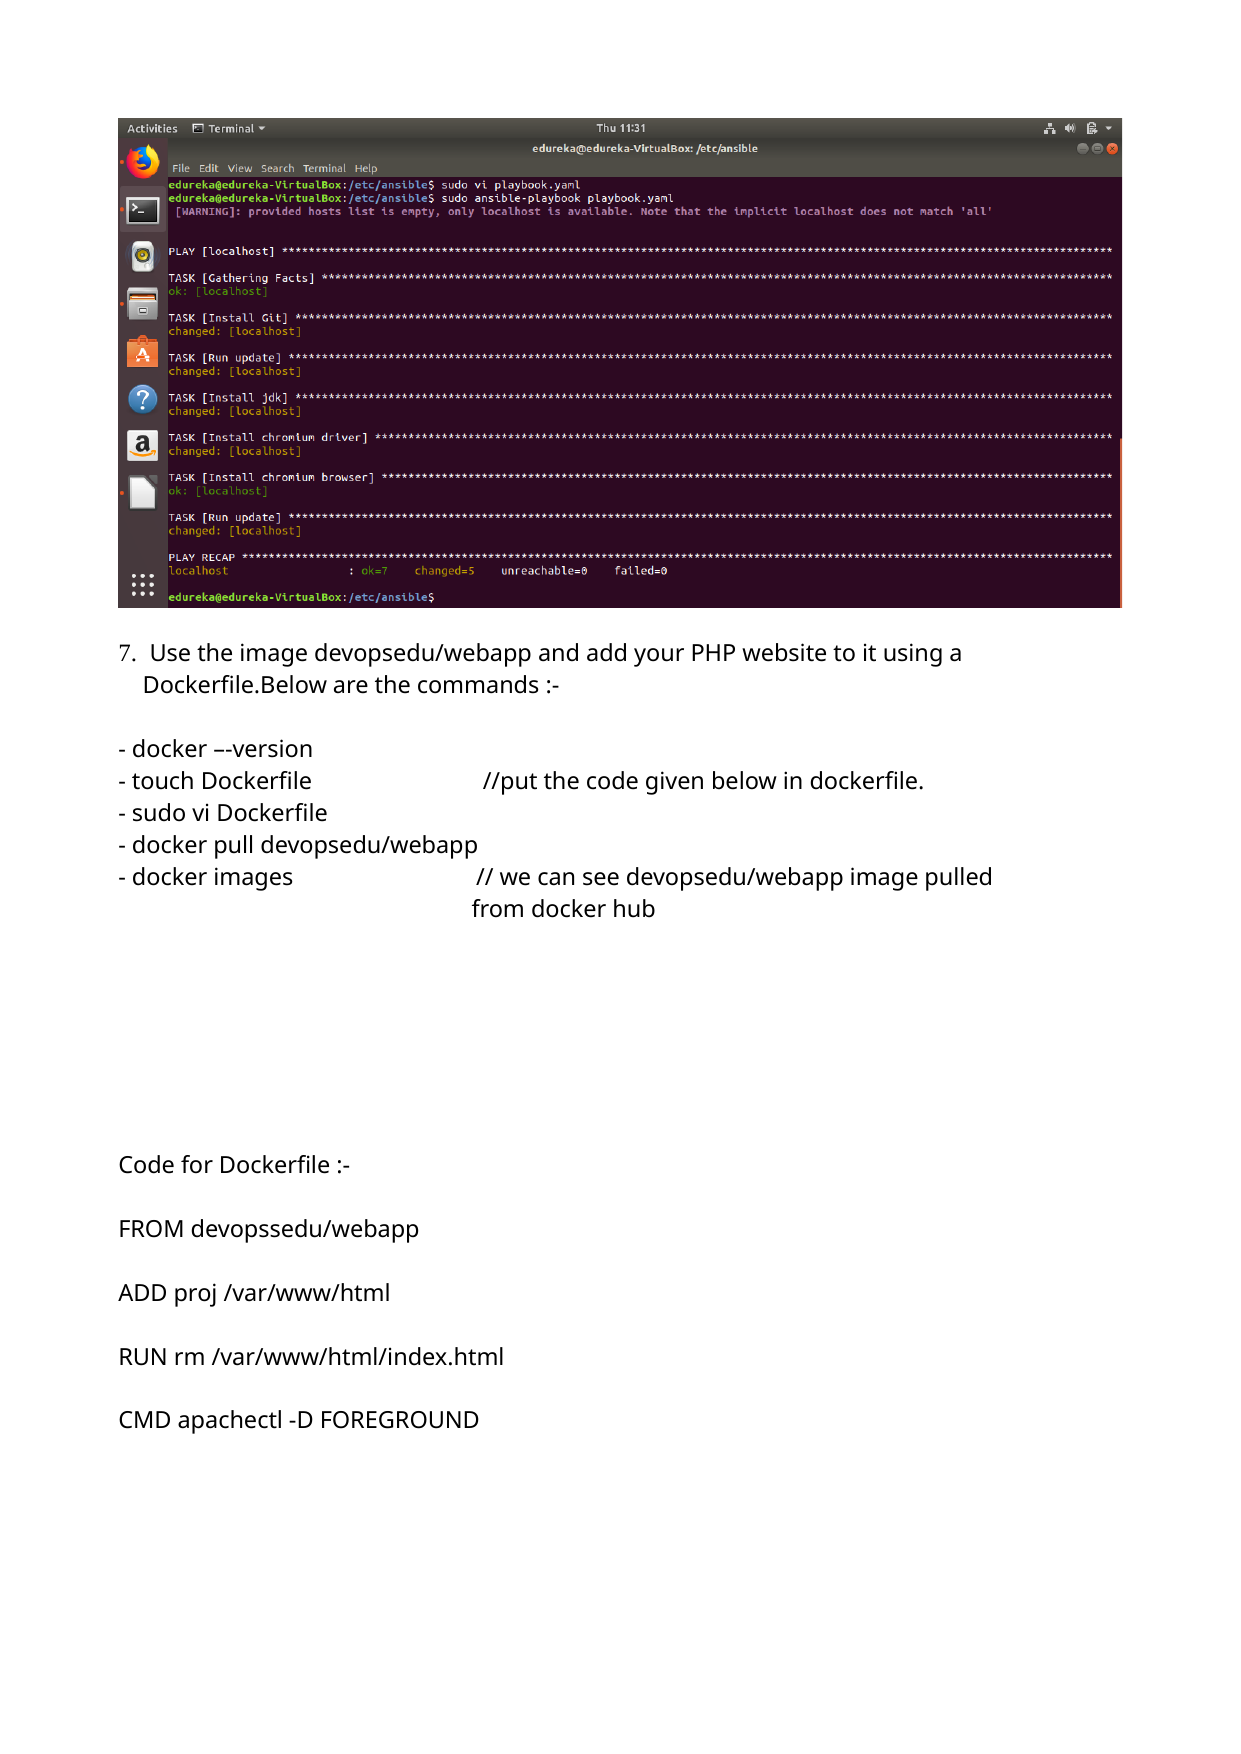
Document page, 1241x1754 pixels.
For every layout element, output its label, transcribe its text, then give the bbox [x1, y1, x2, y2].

text from docker hub [118, 892, 1122, 924]
text - touch Dockerfile //put the code given below in dockerfile. [118, 764, 1122, 796]
text 7. Use the image devopsedu/webapp and add your PHP website to it using a [118, 636, 1122, 668]
text Code for Dockerfile :- [118, 1148, 1122, 1180]
picture [118, 118, 1123, 608]
text ADD proj /var/www/html [118, 1276, 1122, 1308]
text RUN rm /var/www/html/index.html [118, 1340, 1122, 1372]
text - docker –-version [118, 732, 1122, 764]
text CMD apachectl -D FOREGROUND [118, 1404, 1122, 1436]
text - docker pull devopsedu/webapp [118, 828, 1122, 860]
text FROM devopssedu/webapp [118, 1212, 1122, 1244]
text - docker images // we can see devopsedu/webapp image pulled [118, 860, 1122, 892]
text Dockerfile.Below are the commands :- [118, 668, 1122, 700]
text - sudo vi Dockerfile [118, 796, 1122, 828]
